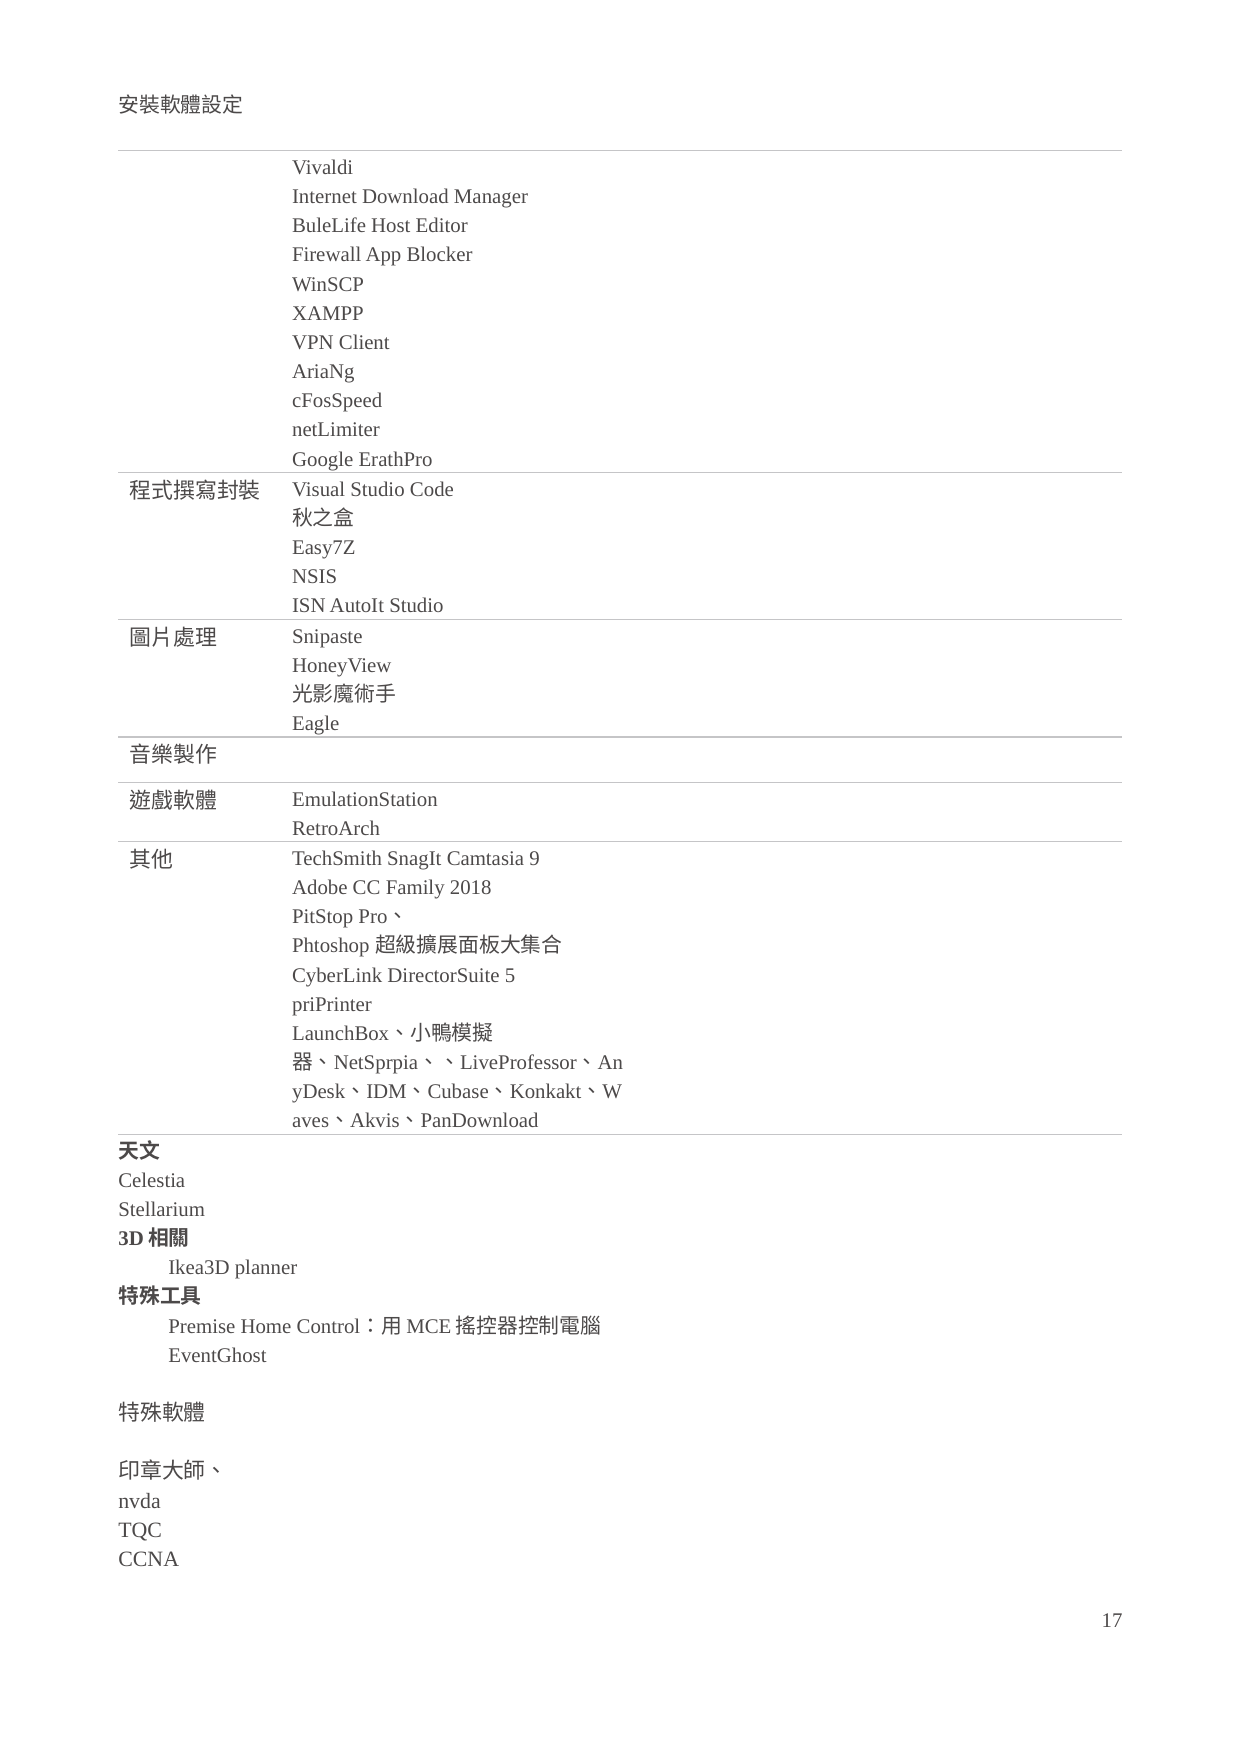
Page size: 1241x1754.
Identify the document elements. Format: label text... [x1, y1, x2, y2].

text 3D相關 [118, 1222, 1122, 1251]
table_cell EmulationStation RetroArch [281, 783, 635, 841]
table_cell [635, 151, 1122, 472]
table_cell [118, 151, 281, 472]
table_cell [635, 738, 1122, 782]
text 天文 [118, 1135, 1122, 1164]
table_cell 其他 [118, 842, 281, 1134]
table_cell Snipaste HoneyView 光影魔術手 Eagle [281, 620, 635, 736]
table_cell 程式撰寫封裝 [118, 473, 281, 619]
text Stellarium [118, 1193, 1122, 1222]
table_cell [635, 783, 1122, 841]
text Ikea3D planner [118, 1251, 1122, 1281]
table_cell [635, 620, 1122, 736]
table_cell Visual Studio Code 秋之盒 Easy7Z NSIS ISN AutoIt Studio [281, 473, 635, 619]
table_cell [281, 738, 635, 782]
text EventGhost [118, 1339, 1122, 1368]
text Premise Home Control：用MCE搖控器控制電腦 [118, 1310, 1122, 1339]
table_cell [635, 842, 1122, 1134]
text 特殊工具 [118, 1281, 1122, 1310]
text Celestia [118, 1164, 1122, 1193]
text TQC [118, 1514, 1122, 1543]
table_cell TechSmith SnagIt Camtasia 9 Adobe CC Family 2018 PitStop Pro、 Phtoshop 超級擴展面板大集合 CyberLink DirectorSuite 5 priPrinter LaunchBox、小鴨模擬器、NetSprpia、、LiveProfessor、AnyDesk、IDM、Cubase、Konkakt、Waves、Akvis、PanDownload [281, 842, 635, 1134]
text CCNA [118, 1543, 1122, 1572]
table_cell 遊戲軟體 [118, 783, 281, 841]
text 特殊軟體 [118, 1397, 1122, 1426]
table_cell 音樂製作 [118, 738, 281, 782]
table_cell [635, 473, 1122, 619]
table_cell Vivaldi Internet Download Manager BuleLife Host Editor Firewall App Blocker WinSCP XAMPP VPN Client AriaNg cFosSpeed netLimiter Google ErathPro [281, 151, 635, 472]
text 印章大師、 [118, 1456, 1122, 1485]
text nvda [118, 1485, 1122, 1514]
table_cell 圖片處理 [118, 620, 281, 736]
